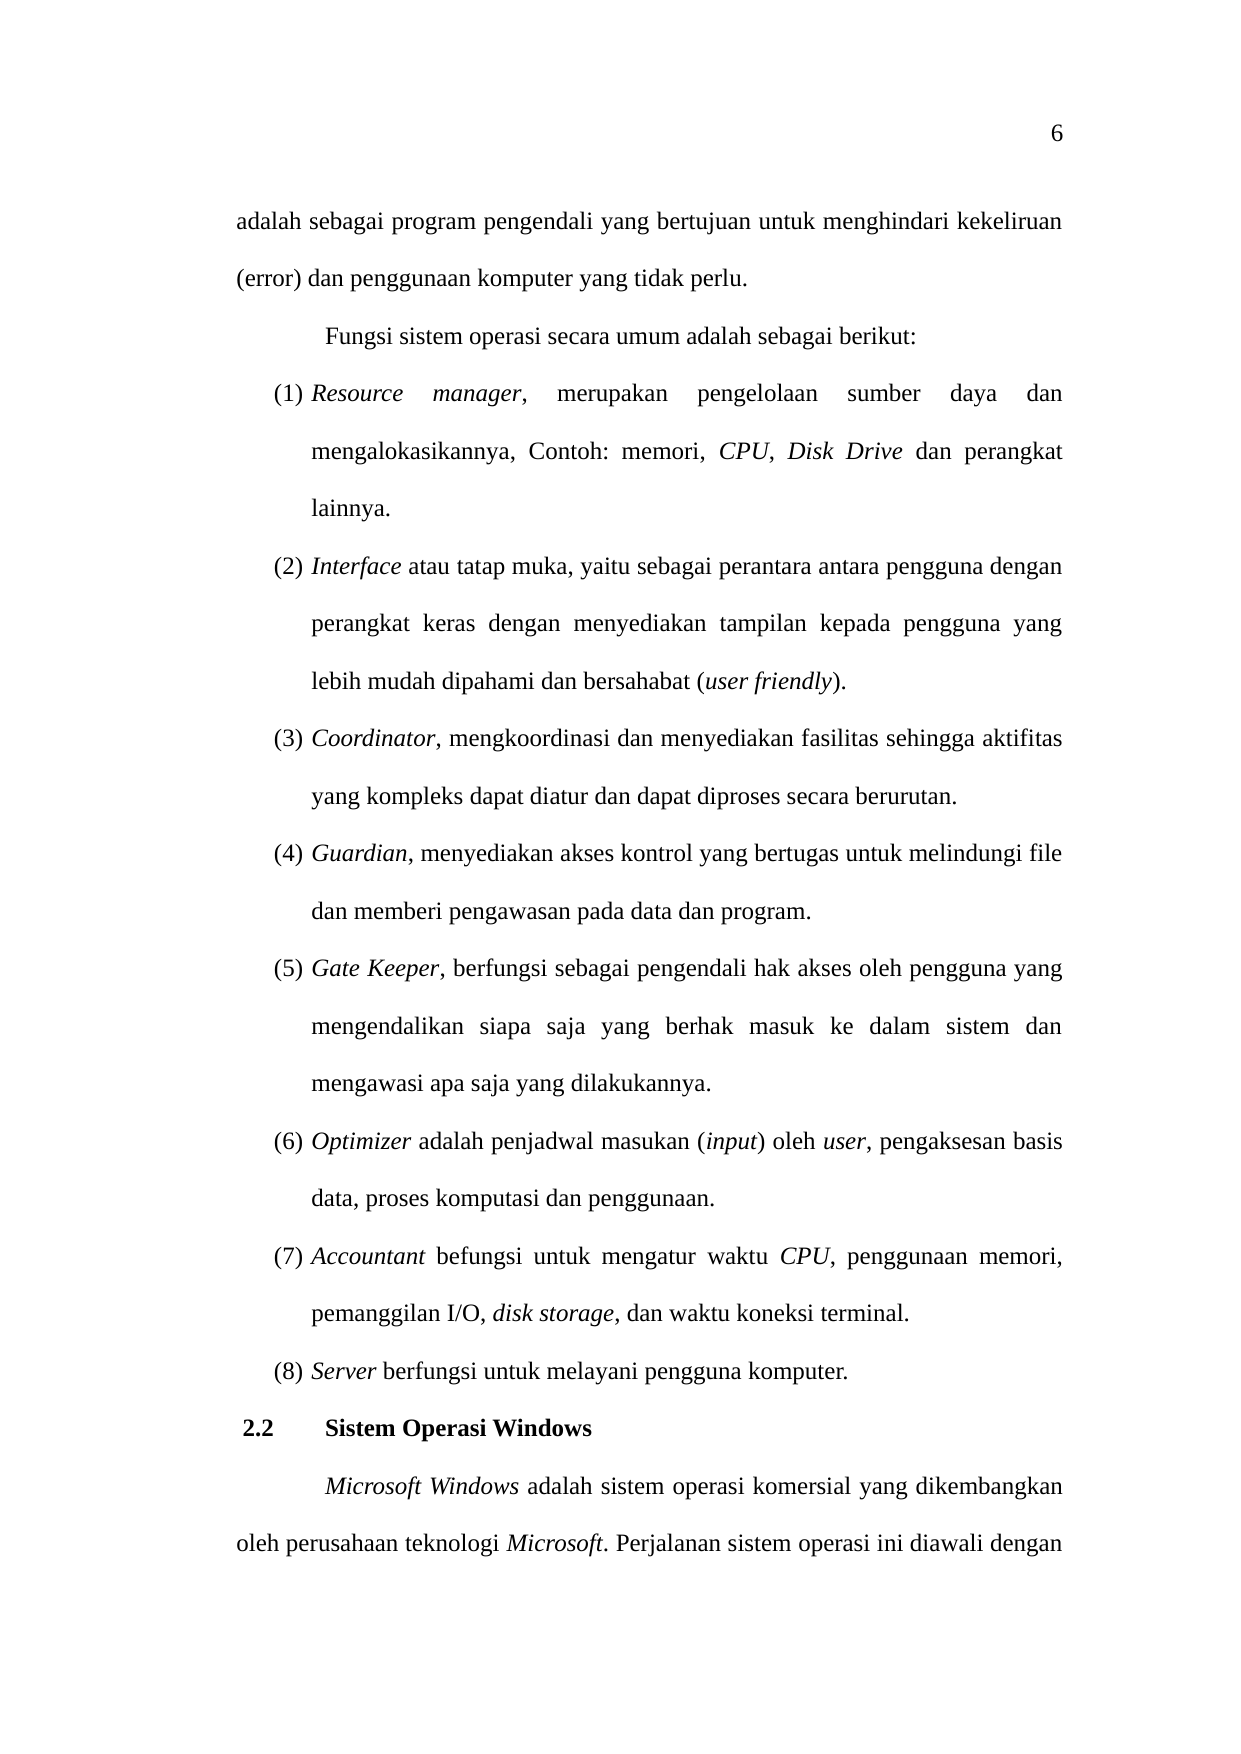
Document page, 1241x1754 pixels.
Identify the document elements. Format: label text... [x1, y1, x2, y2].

list Interface atau tatap muka, yaitu sebagai perantara antara pengguna dengan perangkat keras dengan menyediakan tampilan kepada pengguna yang lebih mudah dipahami dan bersahabat (user friendly). [274, 551, 1063, 695]
list Accountant befungsi untuk mengatur waktu CPU, penggunaan memori, pemanggilan I/O, disk storage, dan waktu koneksi terminal. [274, 1241, 1063, 1327]
list Resource manager, merupakan pengelolaan sumber daya dan mengalokasikannya, Contoh: memori, CPU, Disk Drive dan perangkat lainnya. [274, 378, 1063, 522]
list Optimizer adalah penjadwal masukan (input) oleh user, pengaksesan basis data, proses komputasi dan penggunaan. [274, 1126, 1063, 1212]
list Coordinator, mengkoordinasi dan menyediakan fasilitas sehingga aktifitas yang kompleks dapat diatur dan dapat diproses secara berurutan. [274, 723, 1063, 810]
list Guardian, menyediakan akses kontrol yang bertugas untuk melindungi file dan memberi pengawasan pada data dan program. [274, 838, 1063, 925]
list Server berfungsi untuk melayani pengguna komputer. [274, 1356, 1063, 1385]
text adalah sebagai program pengendali yang bertujuan untuk menghindari kekeliruan (error) dan penggunaan komputer yang tidak perlu. [236, 206, 1063, 292]
text Microsoft Windows adalah sistem operasi komersial yang dikembangkan oleh perusahaan teknologi Microsoft. Perjalanan sistem operasi ini diawali dengan [236, 1471, 1063, 1557]
text Fungsi sistem operasi secara umum adalah sebagai berikut: [236, 321, 1063, 350]
list Gate Keeper, berfungsi sebagai pengendali hak akses oleh pengguna yang mengendalikan siapa saja yang berhak masuk ke dalam sistem dan mengawasi apa saja yang dilakukannya. [274, 953, 1063, 1097]
subtitle Sistem Operasi Windows [236, 1413, 1063, 1442]
